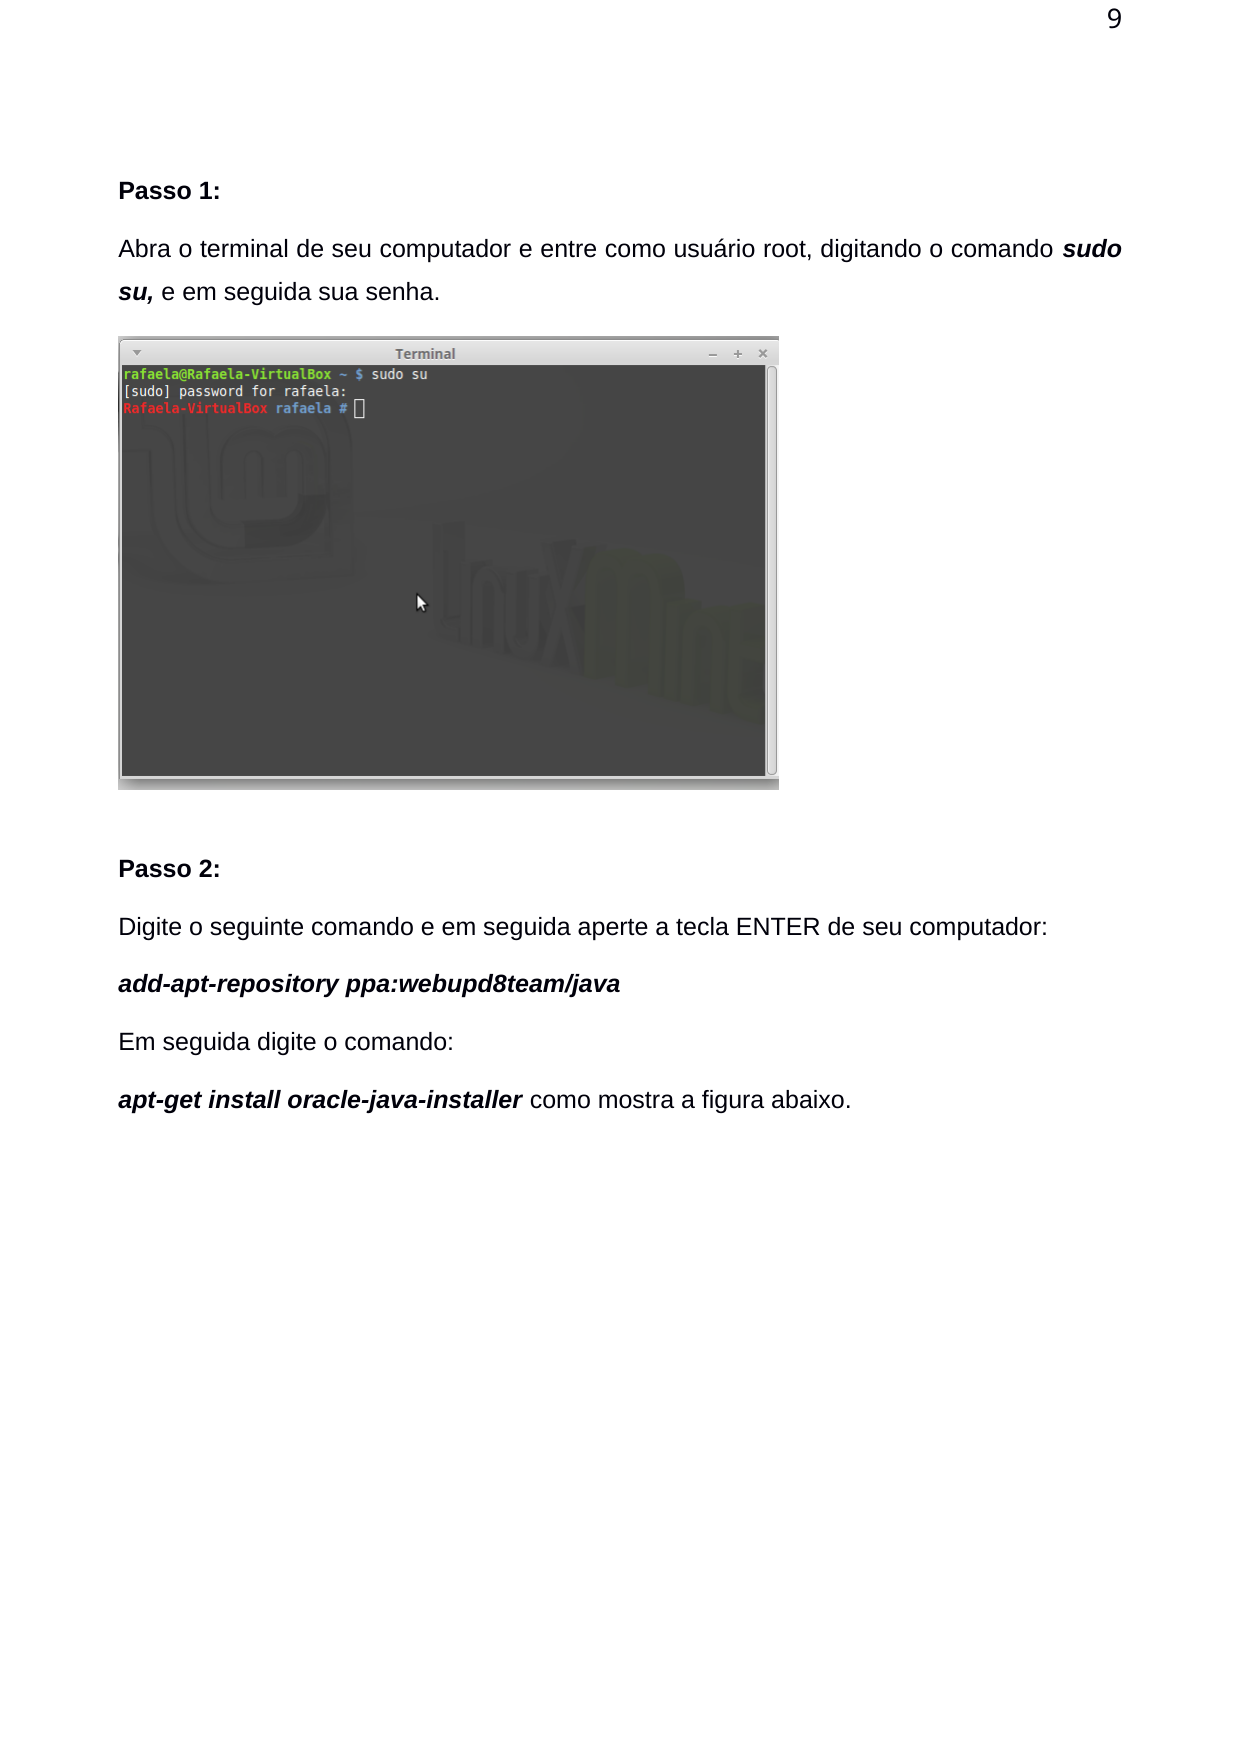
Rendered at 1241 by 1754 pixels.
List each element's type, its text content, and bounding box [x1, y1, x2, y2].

text add-apt-repository ppa:webupd8team/java [118, 969, 1122, 998]
text Em seguida digite o comando: [118, 1027, 1122, 1056]
picture [118, 336, 779, 790]
text Digite o seguinte comando e em seguida aperte a tecla ENTER de seu computador: [118, 911, 1122, 940]
text Passo 2: [118, 854, 1122, 882]
text apt-get install oracle-java-installer como mostra a figura abaixo. [118, 1084, 1122, 1113]
text Passo 1: [118, 176, 1122, 204]
text Abra o terminal de seu computador e entre como usuário root, digitando o comando sudo su, e em seguida sua senha. [118, 233, 1122, 305]
